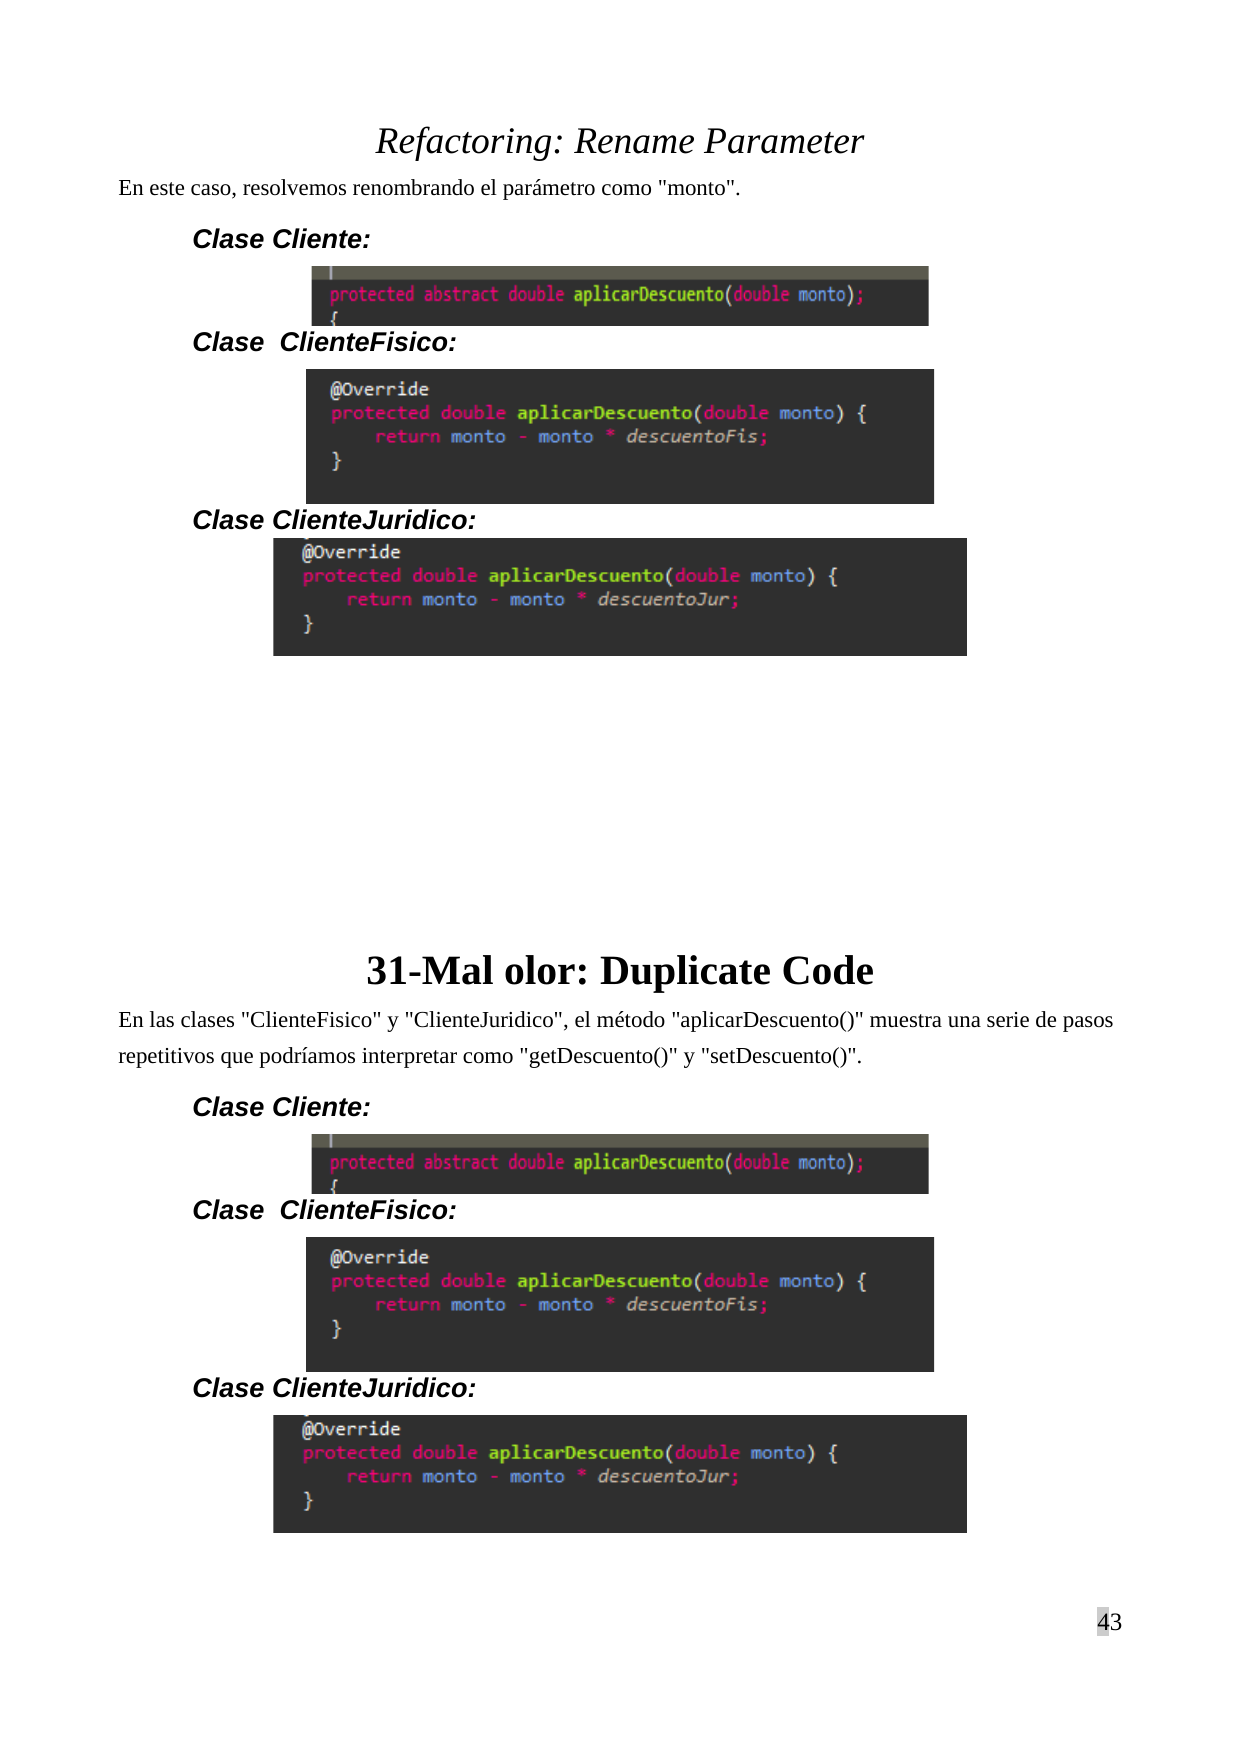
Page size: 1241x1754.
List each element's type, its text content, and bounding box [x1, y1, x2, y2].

text En este caso, resolvemos renombrando el parámetro como "monto". [118, 174, 1122, 200]
subtitle Clase ClienteFisico: [118, 279, 1122, 357]
subtitle Refactoring: Rename Parameter [118, 118, 1122, 161]
subtitle 31-Mal olor: Duplicate Code [118, 945, 1122, 993]
picture [311, 266, 929, 326]
subtitle Clase ClienteFisico: [118, 1147, 1122, 1225]
subtitle Clase Cliente: [118, 1091, 1122, 1122]
picture [306, 1237, 935, 1372]
picture [311, 1134, 929, 1194]
text En las clases "ClienteFisico" y "ClienteJuridico", el método "aplicarDescuento()" muestra una serie de pasos repetitivos que podríamos interpretar como "getDescuento()" y "setDescuento()". [118, 1006, 1122, 1068]
picture [306, 369, 935, 504]
picture [273, 538, 967, 656]
subtitle Clase ClienteJuridico: [118, 382, 1122, 535]
subtitle Clase ClienteJuridico: [118, 1250, 1122, 1403]
picture [273, 1415, 967, 1533]
subtitle Clase Cliente: [118, 223, 1122, 254]
